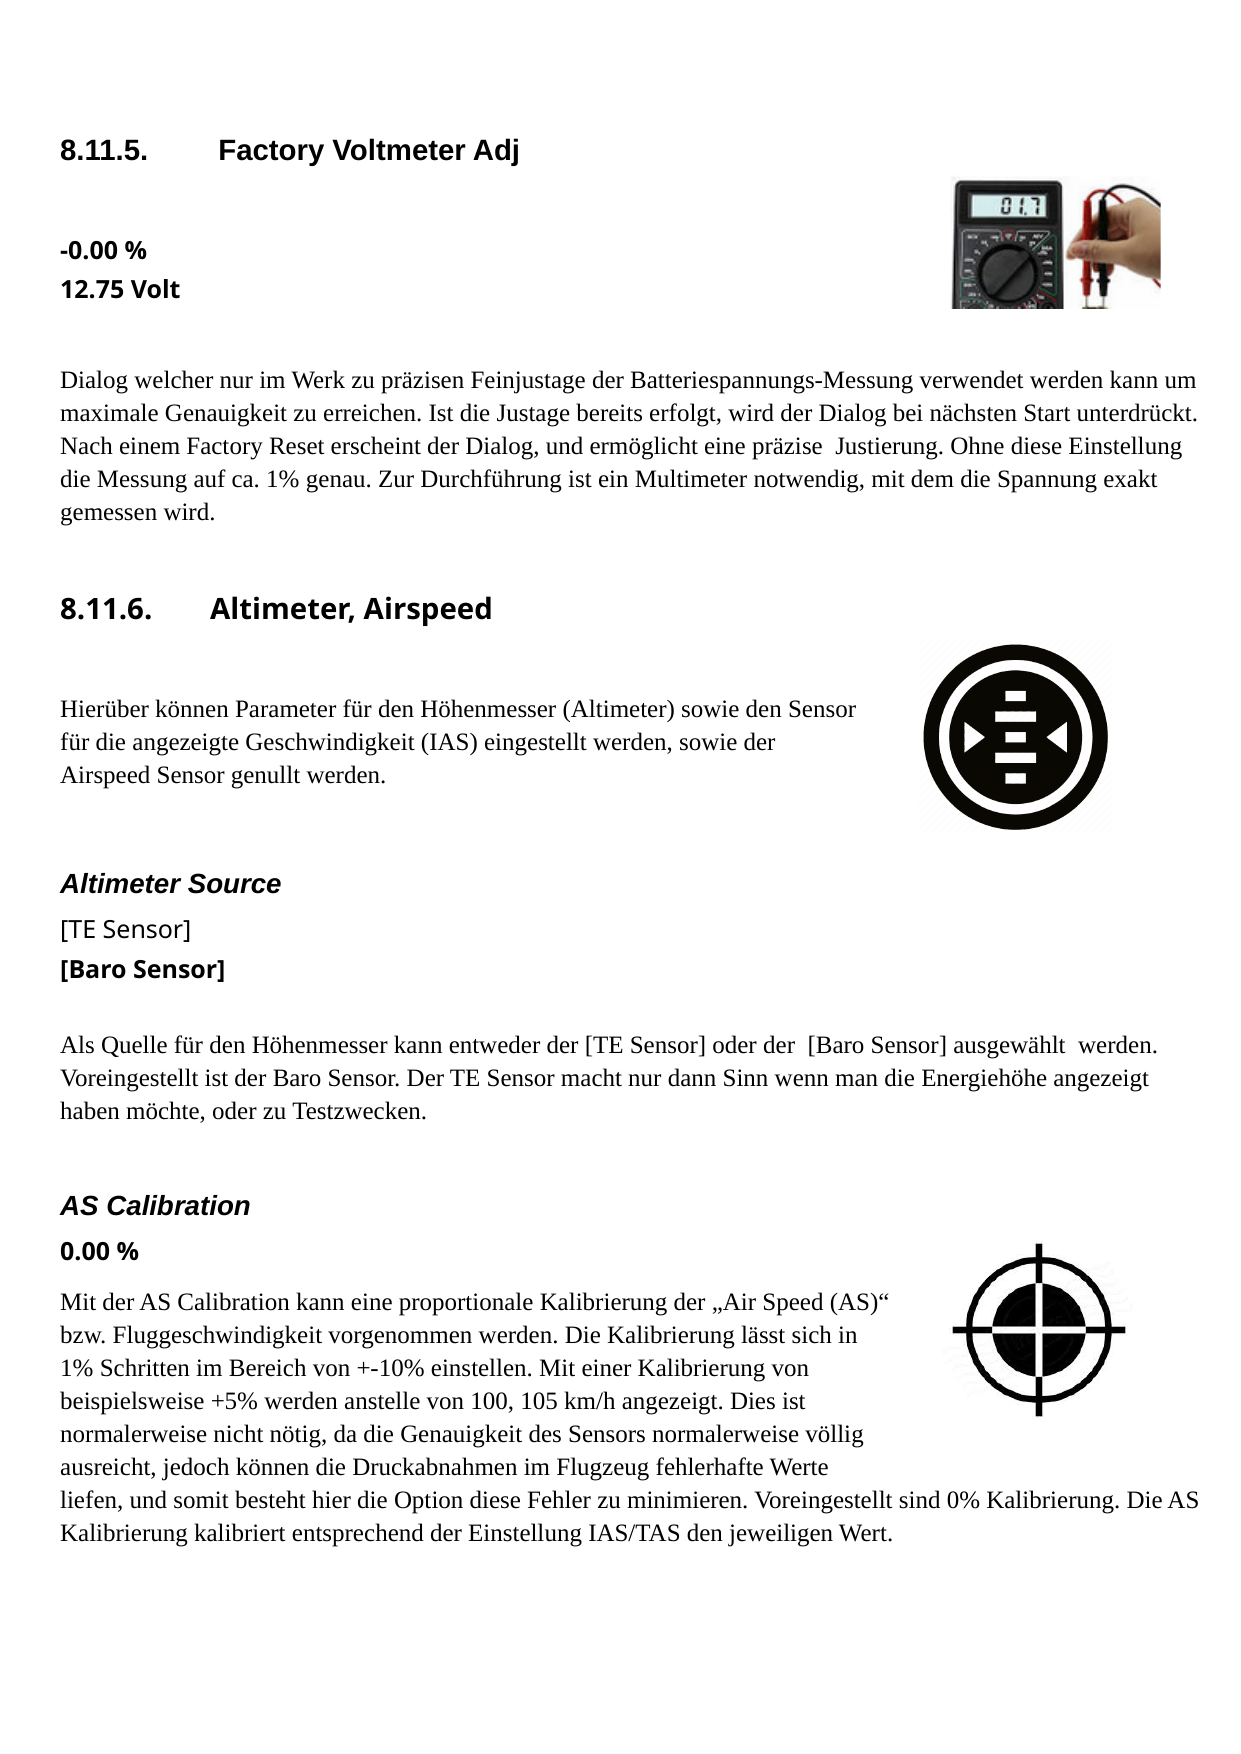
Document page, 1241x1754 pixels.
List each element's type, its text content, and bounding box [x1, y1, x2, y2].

text Mit der AS Calibration kann eine proportionale Kalibrierung der „Air Speed (AS)“ bzw. Fluggeschwindigkeit vorgenommen werden. Die Kalibrierung lässt sich in 1% Schritten im Bereich von +-10% einstellen. Mit einer Kalibrierung von beispielsweise +5% werden anstelle von 100, 105 km/h angezeigt. Dies ist normalerweise nicht nötig, da die Genauigkeit des Sensors normalerweise völlig ausreicht, jedoch können die Druckabnahmen im Flugzeug fehlerhafte Werte liefen, und somit besteht hier die Option diese Fehler zu minimieren. Voreingestellt sind 0% Kalibrierung. Die AS Kalibrierung kalibriert entsprechend der Einstellung IAS/TAS den jeweiligen Wert. [60, 1287, 1207, 1547]
text 0.00 % [60, 1233, 942, 1267]
subtitle Factory Voltmeter Adj [60, 133, 1207, 166]
text 12.75 Volt [60, 272, 943, 306]
text [1118, 694, 1207, 789]
text Dialog welcher nur im Werk zu präzisen Feinjustage der Batteriespannungs-Messung verwendet werden kann um maximale Genauigkeit zu erreichen. Ist die Justage bereits erfolgt, wird der Dialog bei nächsten Start unterdrückt. Nach einem Factory Reset erscheint der Dialog, und ermöglicht eine präzise Justierung. Ohne diese Einstellung die Messung auf ca. 1% genau. Zur Durchführung ist ein Multimeter notwendig, mit dem die Spannung exakt gemessen wird. [60, 365, 1207, 526]
picture [913, 634, 1118, 840]
subtitle Altimeter Source [60, 868, 1207, 900]
text Als Quelle für den Höhenmesser kann entweder der [TE Sensor] oder der [Baro Sensor] ausgewählt werden. Voreingestellt ist der Baro Sensor. Der TE Sensor macht nur dann Sinn wenn man die Energiehöhe angezeigt haben möchte, oder zu Testzwecken. [60, 1030, 1207, 1124]
picture [943, 173, 1161, 309]
subtitle AS Calibration [60, 1189, 1207, 1221]
text [1161, 233, 1207, 267]
subtitle Altimeter, Airspeed [60, 588, 1207, 628]
text Hierüber können Parameter für den Höhenmesser (Altimeter) sowie den Sensor für die angezeigte Geschwindigkeit (IAS) eingestellt werden, sowie der Airspeed Sensor genullt werden. [60, 694, 913, 789]
text [TE Sensor] [60, 912, 1207, 946]
picture [942, 1233, 1135, 1426]
text [1161, 272, 1207, 306]
text [1135, 1233, 1207, 1267]
text [Baro Sensor] [60, 951, 1207, 985]
text -0.00 % [60, 233, 943, 267]
